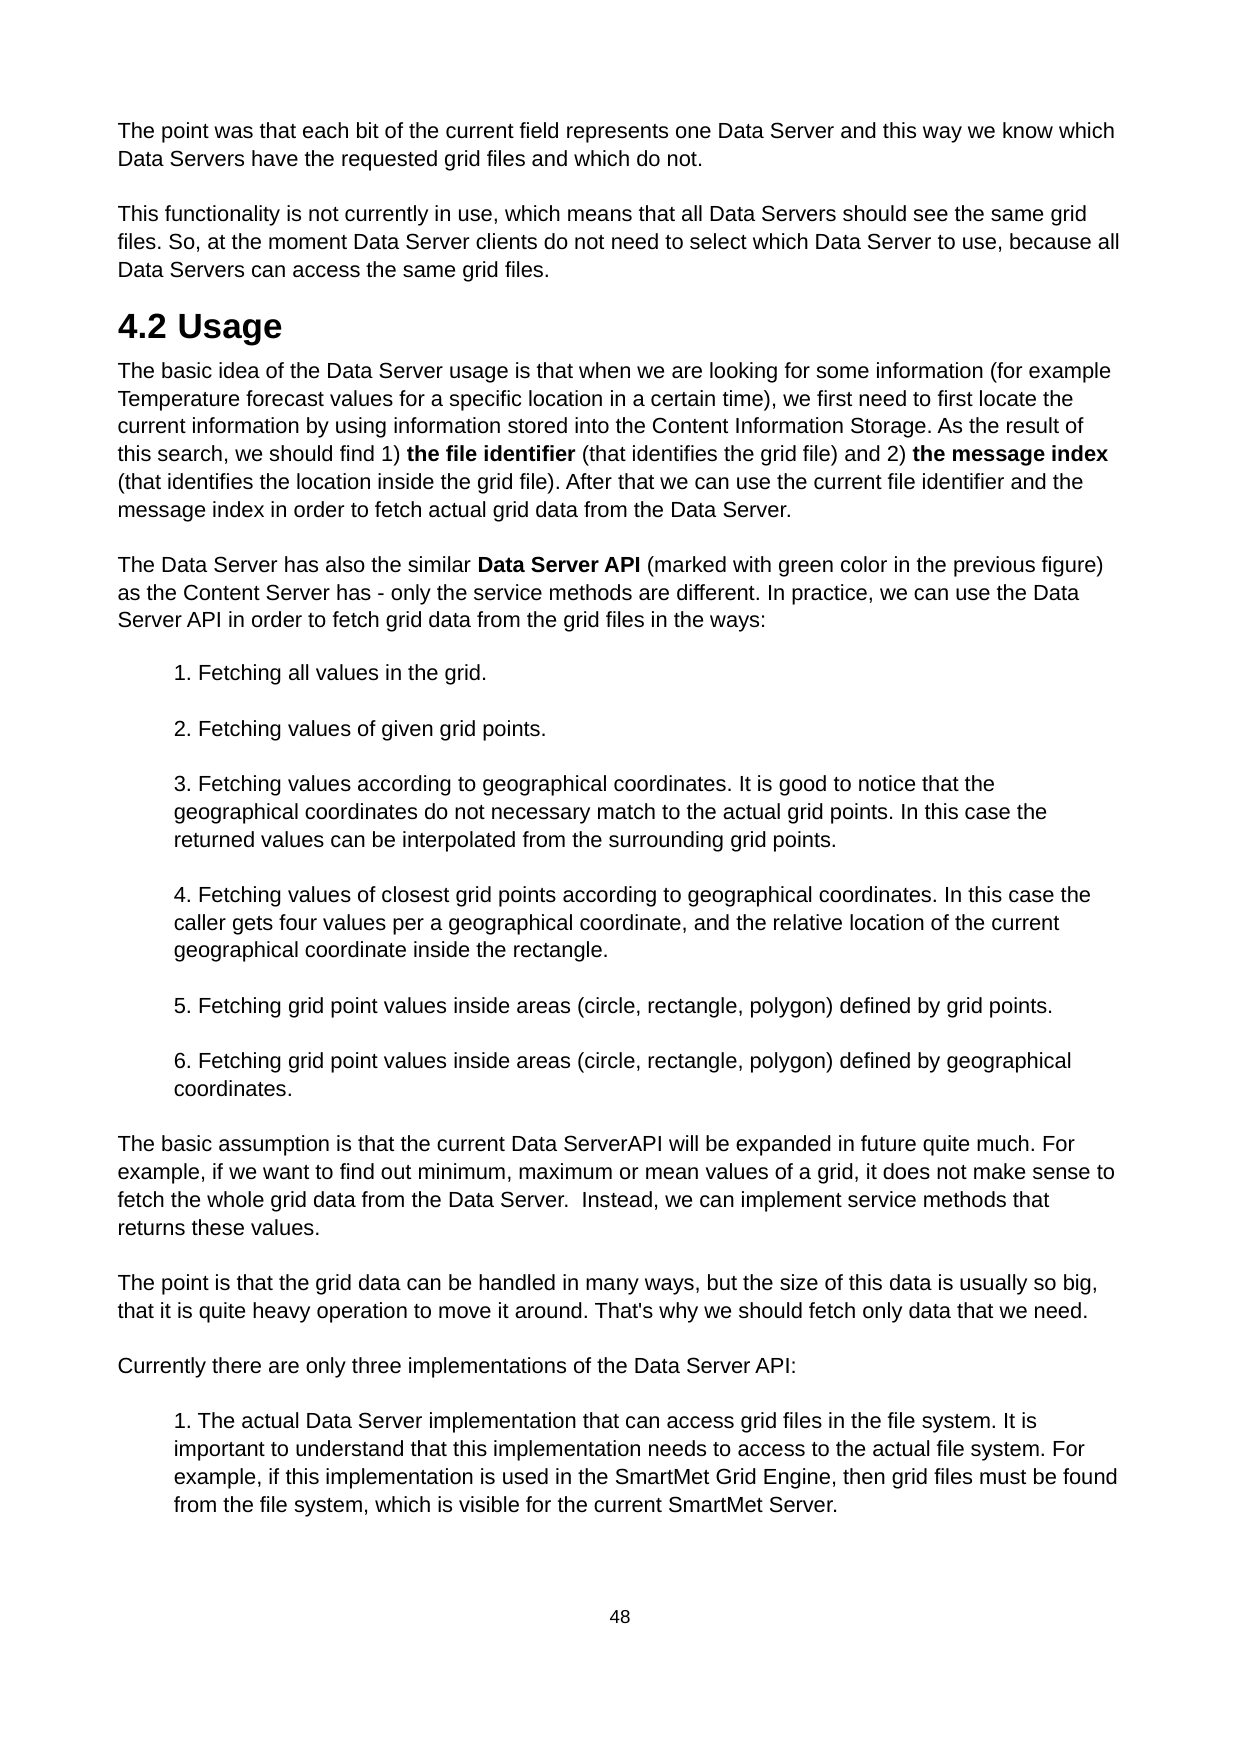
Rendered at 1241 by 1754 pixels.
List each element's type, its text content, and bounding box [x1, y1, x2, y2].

text The basic assumption is that the current Data ServerAPI will be expanded in future quite much. For example, if we want to find out minimum, maximum or mean values of a grid, it does not make sense to fetch the whole grid data from the Data Server. Instead, we can implement service methods that returns these values. [117, 1131, 1122, 1239]
text 2. Fetching values of given grid points. [173, 716, 1122, 741]
text Currently there are only three implementations of the Data Server API: [117, 1353, 1122, 1378]
text 5. Fetching grid point values inside areas (circle, rectangle, polygon) defined by grid points. [173, 993, 1122, 1018]
text This functionality is not currently in use, which means that all Data Servers should see the same grid files. So, at the moment Data Server clients do not need to select which Data Server to use, because all Data Servers can access the same grid files. [117, 201, 1122, 282]
text The Data Server has also the similar Data Server API (marked with green color in the previous figure) as the Content Server has - only the service methods are different. In practice, we can use the Data Server API in order to fetch grid data from the grid files in the ways: [117, 552, 1122, 632]
text 3. Fetching values according to geographical coordinates. It is good to notice that the geographical coordinates do not necessary match to the actual grid points. In this case the returned values can be interpolated from the surrounding grid points. [173, 771, 1122, 852]
text 1. The actual Data Server implementation that can access grid files in the file system. It is important to understand that this implementation needs to access to the actual file system. For example, if this implementation is used in the SmartMet Grid Engine, then grid files must be found from the file system, which is visible for the current SmartMet Server. [173, 1408, 1122, 1517]
text 6. Fetching grid point values inside areas (circle, rectangle, polygon) defined by geographical coordinates. [173, 1048, 1122, 1101]
text The point was that each bit of the current field represents one Data Server and this way we know which Data Servers have the requested grid files and which do not. [117, 118, 1122, 171]
text 1. Fetching all values in the grid. [173, 660, 1122, 685]
text The basic idea of the Data Server usage is that when we are looking for some information (for example Temperature forecast values for a specific location in a certain time), we first need to first locate the current information by using information stored into the Content Information Storage. As the result of this search, we should find 1) the file identifier (that identifies the grid file) and 2) the message index (that identifies the location inside the grid file). After that we can use the current file identifier and the message index in order to fetch actual grid data from the Data Server. [117, 358, 1122, 522]
subtitle Usage [108, 305, 1122, 345]
text 4. Fetching values of closest grid points according to geographical coordinates. In this case the caller gets four values per a geographical coordinate, and the relative location of the current geographical coordinate inside the rectangle. [173, 882, 1122, 962]
text The point is that the grid data can be handled in many ways, but the size of this data is usually so big, that it is quite heavy operation to move it around. That's why we should fetch only data that we need. [117, 1270, 1122, 1323]
